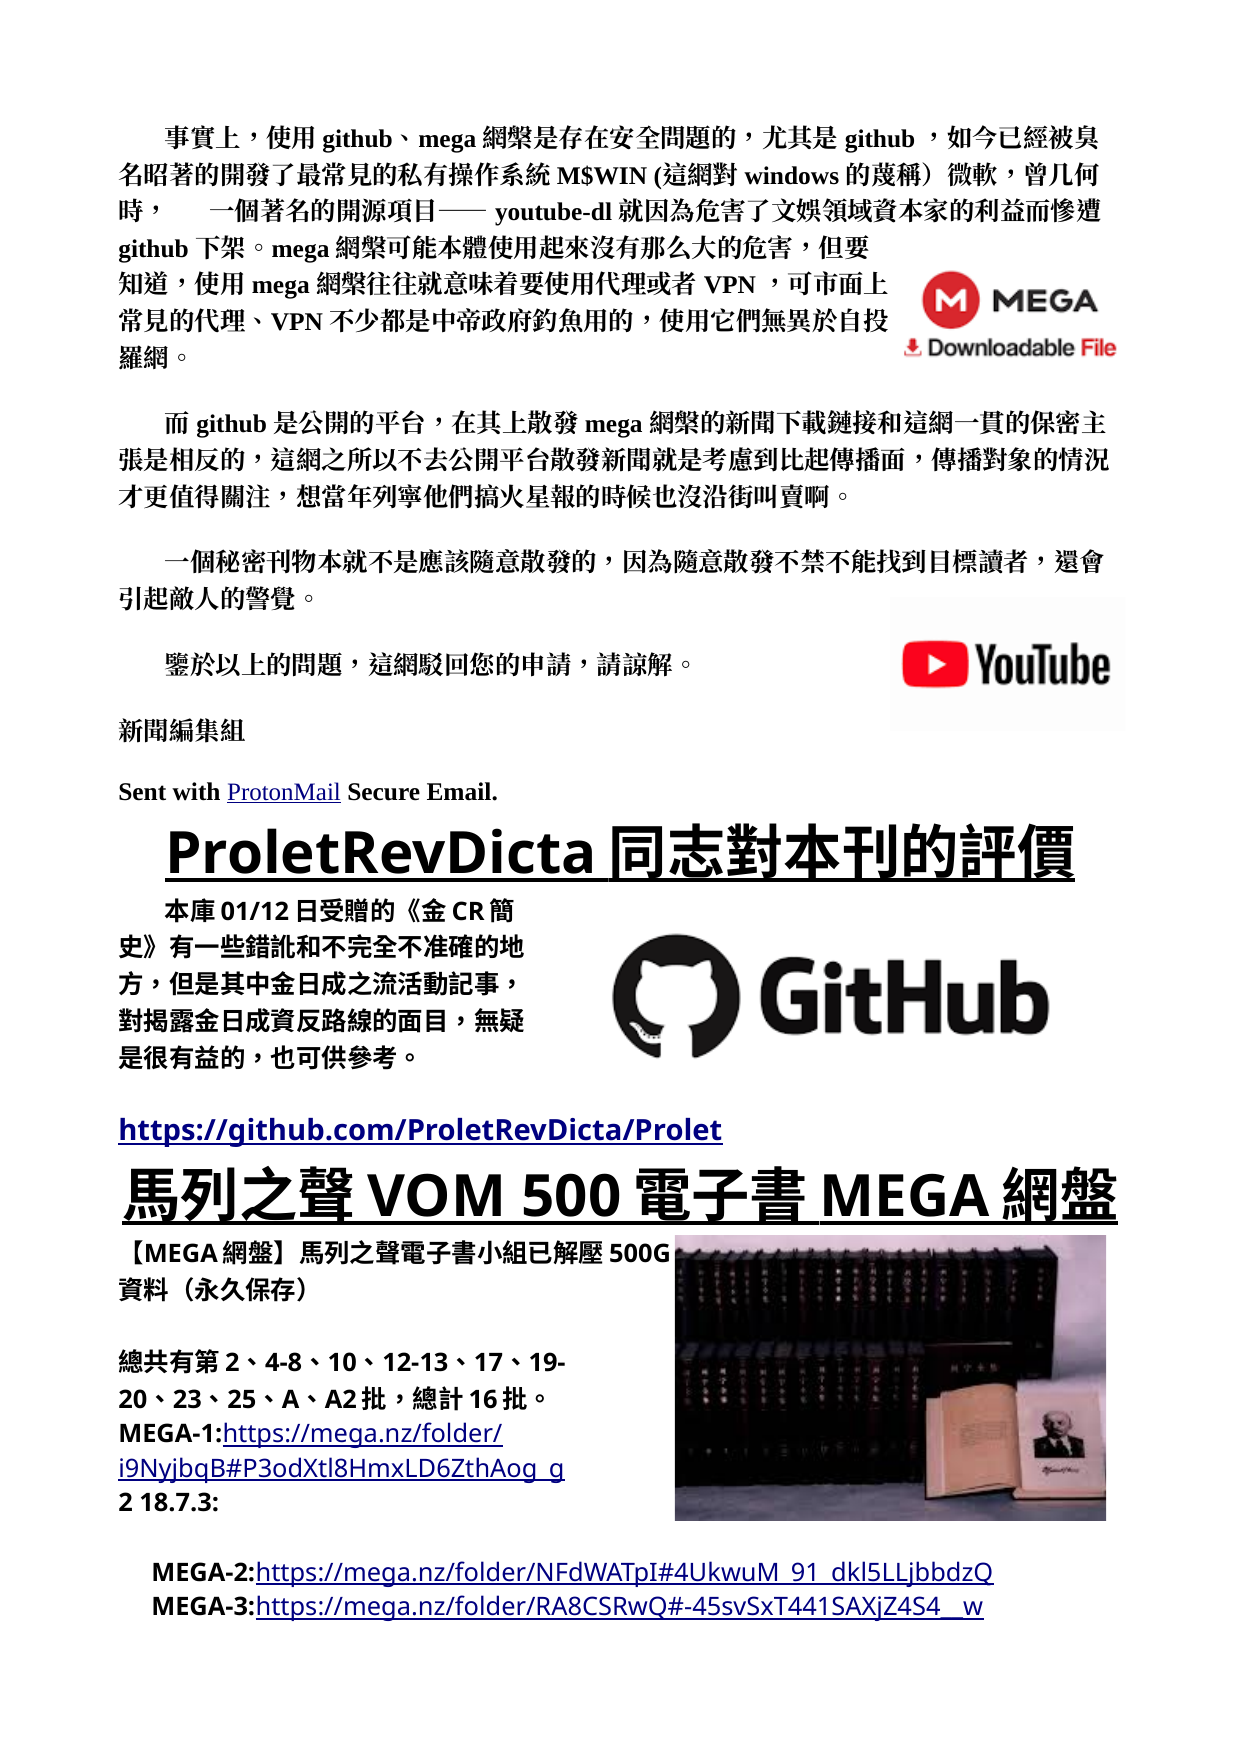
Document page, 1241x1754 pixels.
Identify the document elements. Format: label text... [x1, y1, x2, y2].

text 馬列之聲VOM 500電子書MEGA網盤 [118, 1149, 1122, 1233]
text 一個秘密刊物本就不是應該隨意散發的，因為隨意散發不禁不能找到目標讀者，還會引起敵人的警覺。 [118, 542, 1122, 616]
text [1107, 1342, 1122, 1415]
picture [889, 597, 1126, 731]
text MEGA-3:https://mega.nz/folder/RA8CSRwQ#-45svSxT441SAXjZ4S4__w [118, 1588, 1122, 1623]
picture [892, 247, 1129, 381]
text https://github.com/ProletRevDicta/Prolet [118, 1074, 1122, 1149]
text 事實上，使用github、mega 網槃是存在安全問題的，尤其是 github ，如今已經被臭名昭著的開發了最常見的私有操作系統 M$WIN (這網對 windows 的蔑稱）微軟，曾几何時， 一個著名的開源項目—— youtube-dl 就因為危害了文娛領域資本家的利益而慘遭 github 下架。mega 網槃可能本體使用起來沒有那么大的危害，但要知道，使用 mega 網槃往往就意味着要使用代理或者 VPN ，可市面上常見的代理、VPN 不少都是中帝政府釣魚用的，使用它們無異於自投羅網。 [118, 118, 1122, 374]
picture [674, 1235, 1107, 1521]
text MEGA-1:https://mega.nz/folder/i9NyjbqB#P3odXtl8HmxLD6ZthAog_g [118, 1415, 674, 1484]
text 鑒於以上的問題，這網駁回您的申請，請諒解。 [118, 645, 889, 682]
text ProletRevDicta同志對本刊的評價 [118, 806, 1122, 890]
text 【MEGA網盤】馬列之聲電子書小組已解壓500G資料（永久保存） [118, 1233, 1122, 1307]
text MEGA-2:https://mega.nz/folder/NFdWATpI#4UkwuM_91_dkl5LLjbbdzQ [118, 1554, 1122, 1588]
text 2 18.7.3: [118, 1484, 674, 1519]
text 而 github 是公開的平台，在其上散發 mega 網槃的新聞下載鏈接和這網一貫的保密主張是相反的，這網之所以不去公開平台散發新聞就是考慮到比起傳播面，傳播對象的情況才更值得關注，想當年列寧他們搞火星報的時候也沒沿街叫賣啊。 [118, 403, 1122, 513]
text 新聞編集組 [118, 711, 1122, 747]
picture [542, 890, 1120, 1103]
text 本庫01/12日受贈的《金CR簡史》有一些錯訛和不完全不准確的地方，但是其中金日成之流活動記事，對揭露金日成資反路線的面目，無疑是很有益的，也可供參考。 [118, 890, 542, 1074]
text [1107, 1484, 1122, 1519]
text Sent with ProtonMail Secure Email. [118, 776, 1122, 806]
text 總共有第2、4-8、10、12-13、17、19-20、23、25、A、A2批，總計16批。 [118, 1342, 674, 1415]
